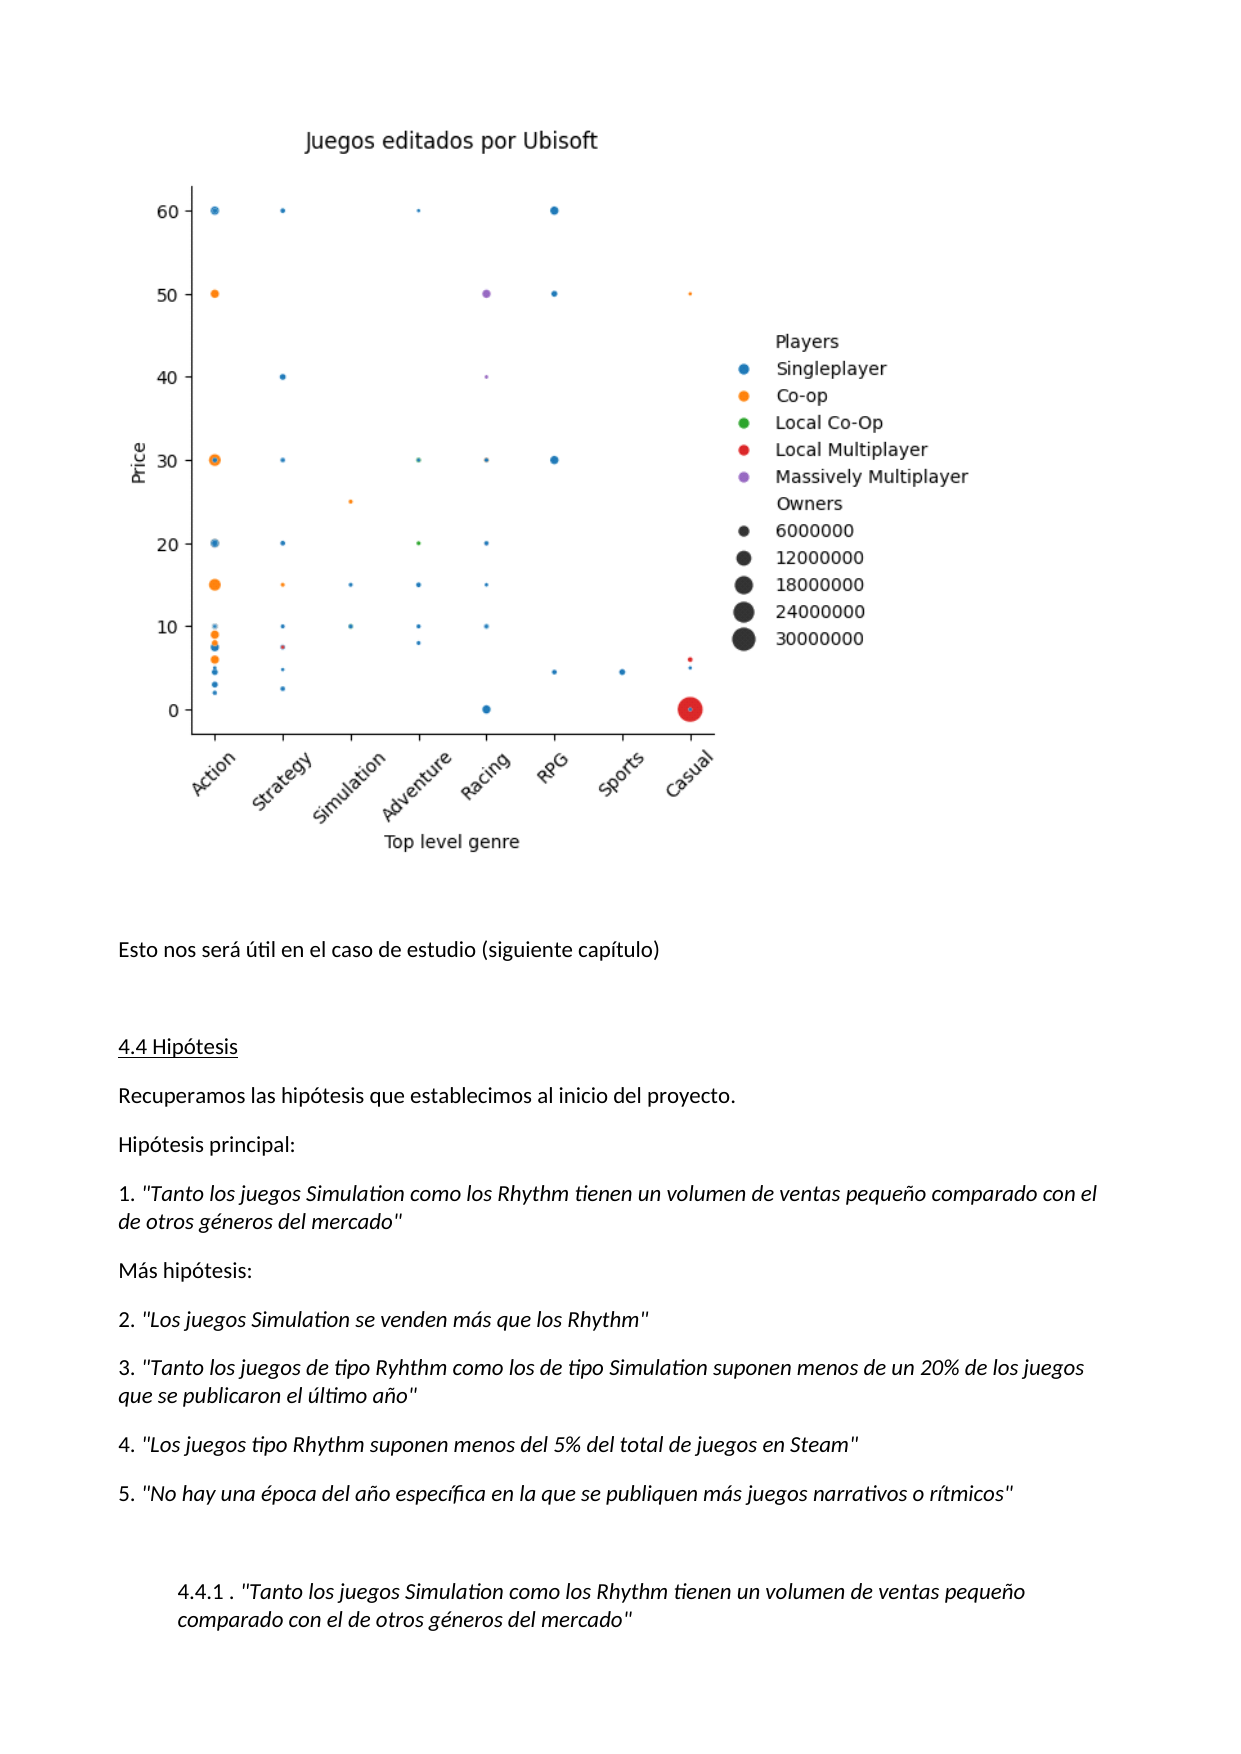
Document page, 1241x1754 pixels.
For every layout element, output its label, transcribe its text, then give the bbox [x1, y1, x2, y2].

text 4.4 Hipótesis [118, 1032, 1122, 1060]
text 4. "Los juegos tipo Rhythm suponen menos del 5% del total de juegos en Steam" [118, 1430, 1122, 1458]
text Recuperamos las hipótesis que establecimos al inicio del proyecto. [118, 1081, 1122, 1109]
text 1. "Tanto los juegos Simulation como los Rhythm tienen un volumen de ventas pequeño comparado con el de otros géneros del mercado" [118, 1179, 1122, 1235]
text Esto nos será útil en el caso de estudio (siguiente capítulo) [118, 935, 1122, 963]
text 5. "No hay una época del año específica en la que se publiquen más juegos narrativos o rítmicos" [118, 1479, 1122, 1507]
text Más hipótesis: [118, 1256, 1122, 1284]
text Hipótesis principal: [118, 1130, 1122, 1158]
text 3. "Tanto los juegos de tipo Ryhthm como los de tipo Simulation suponen menos de un 20% de los juegos que se publicaron el último año" [118, 1353, 1122, 1409]
text 4.4.1 . "Tanto los juegos Simulation como los Rhythm tienen un volumen de ventas pequeño comparado con el de otros géneros del mercado" [177, 1577, 1122, 1633]
text 2. "Los juegos Simulation se venden más que los Rhythm" [118, 1305, 1122, 1333]
